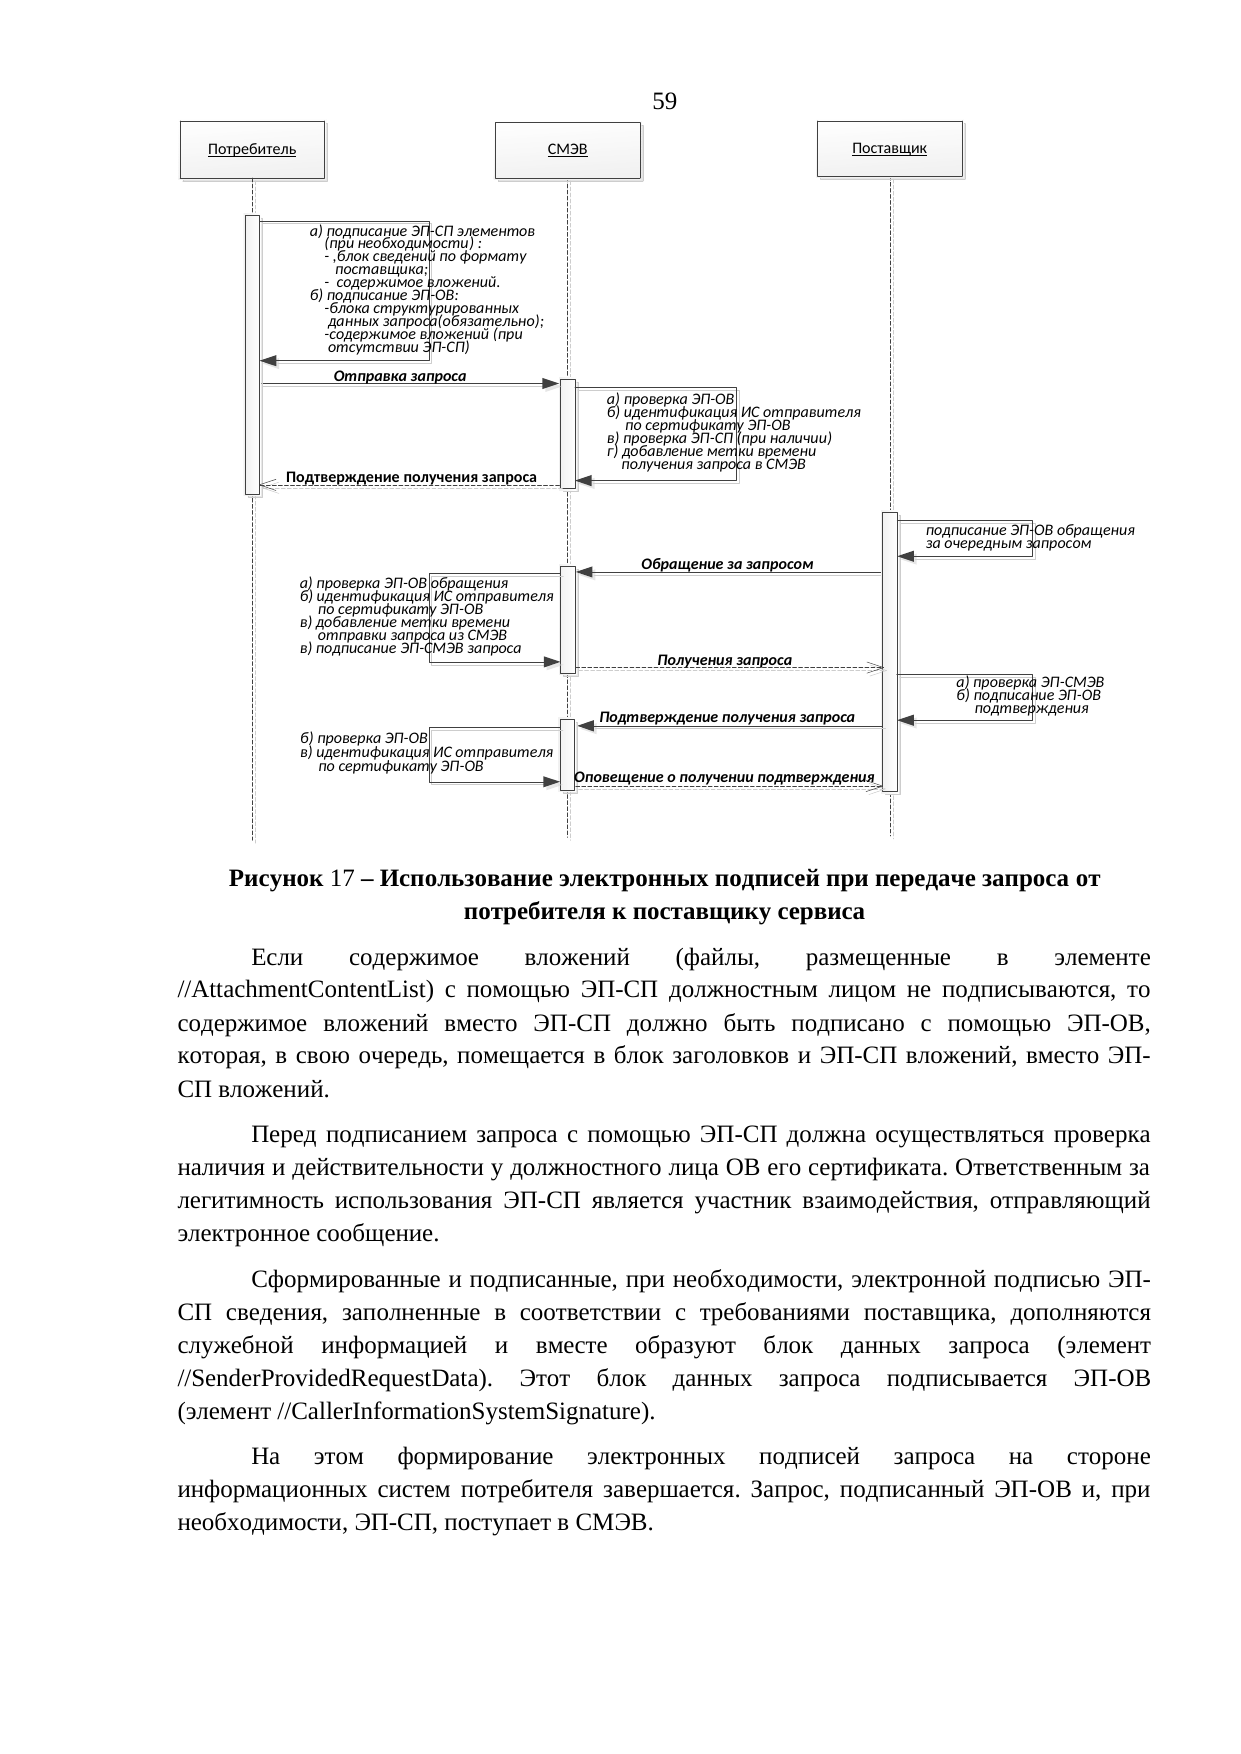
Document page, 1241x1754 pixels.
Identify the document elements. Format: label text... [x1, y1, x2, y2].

text Сформированные и подписанные, при необходимости, электронной подписью ЭП-СП сведения, заполненные в соответствии с требованиями поставщика, дополняются служебной информацией и вместе образуют блок данных запроса (элемент //SenderProvidedRequestData). Этот блок данных запроса подписывается ЭП-ОВ (элемент //CallerInformationSystemSignature). [177, 1264, 1152, 1424]
text Если содержимое вложений (файлы, размещенные в элементе //AttachmentContentList) с помощью ЭП-СП должностным лицом не подписываются, то содержимое вложений вместо ЭП-СП должно быть подписано с помощью ЭП-ОВ, которая, в свою очередь, помещается в блок заголовков и ЭП-СП вложений, вместо ЭП-СП вложений. [177, 942, 1152, 1102]
text Перед подписанием запроса с помощью ЭП-СП должна осуществляться проверка наличия и действительности у должностного лица ОВ его сертификата. Ответственным за легитимность использования ЭП-СП является участник взаимодействия, отправляющий электронное сообщение. [177, 1119, 1152, 1247]
text Рисунок 17 – Использование электронных подписей при передаче запроса от потребителя к поставщику сервиса [177, 863, 1152, 925]
text На этом формирование электронных подписей запроса на стороне информационных систем потребителя завершается. Запрос, подписанный ЭП-ОВ и, при необходимости, ЭП-СП, поступает в СМЭВ. [177, 1441, 1152, 1536]
